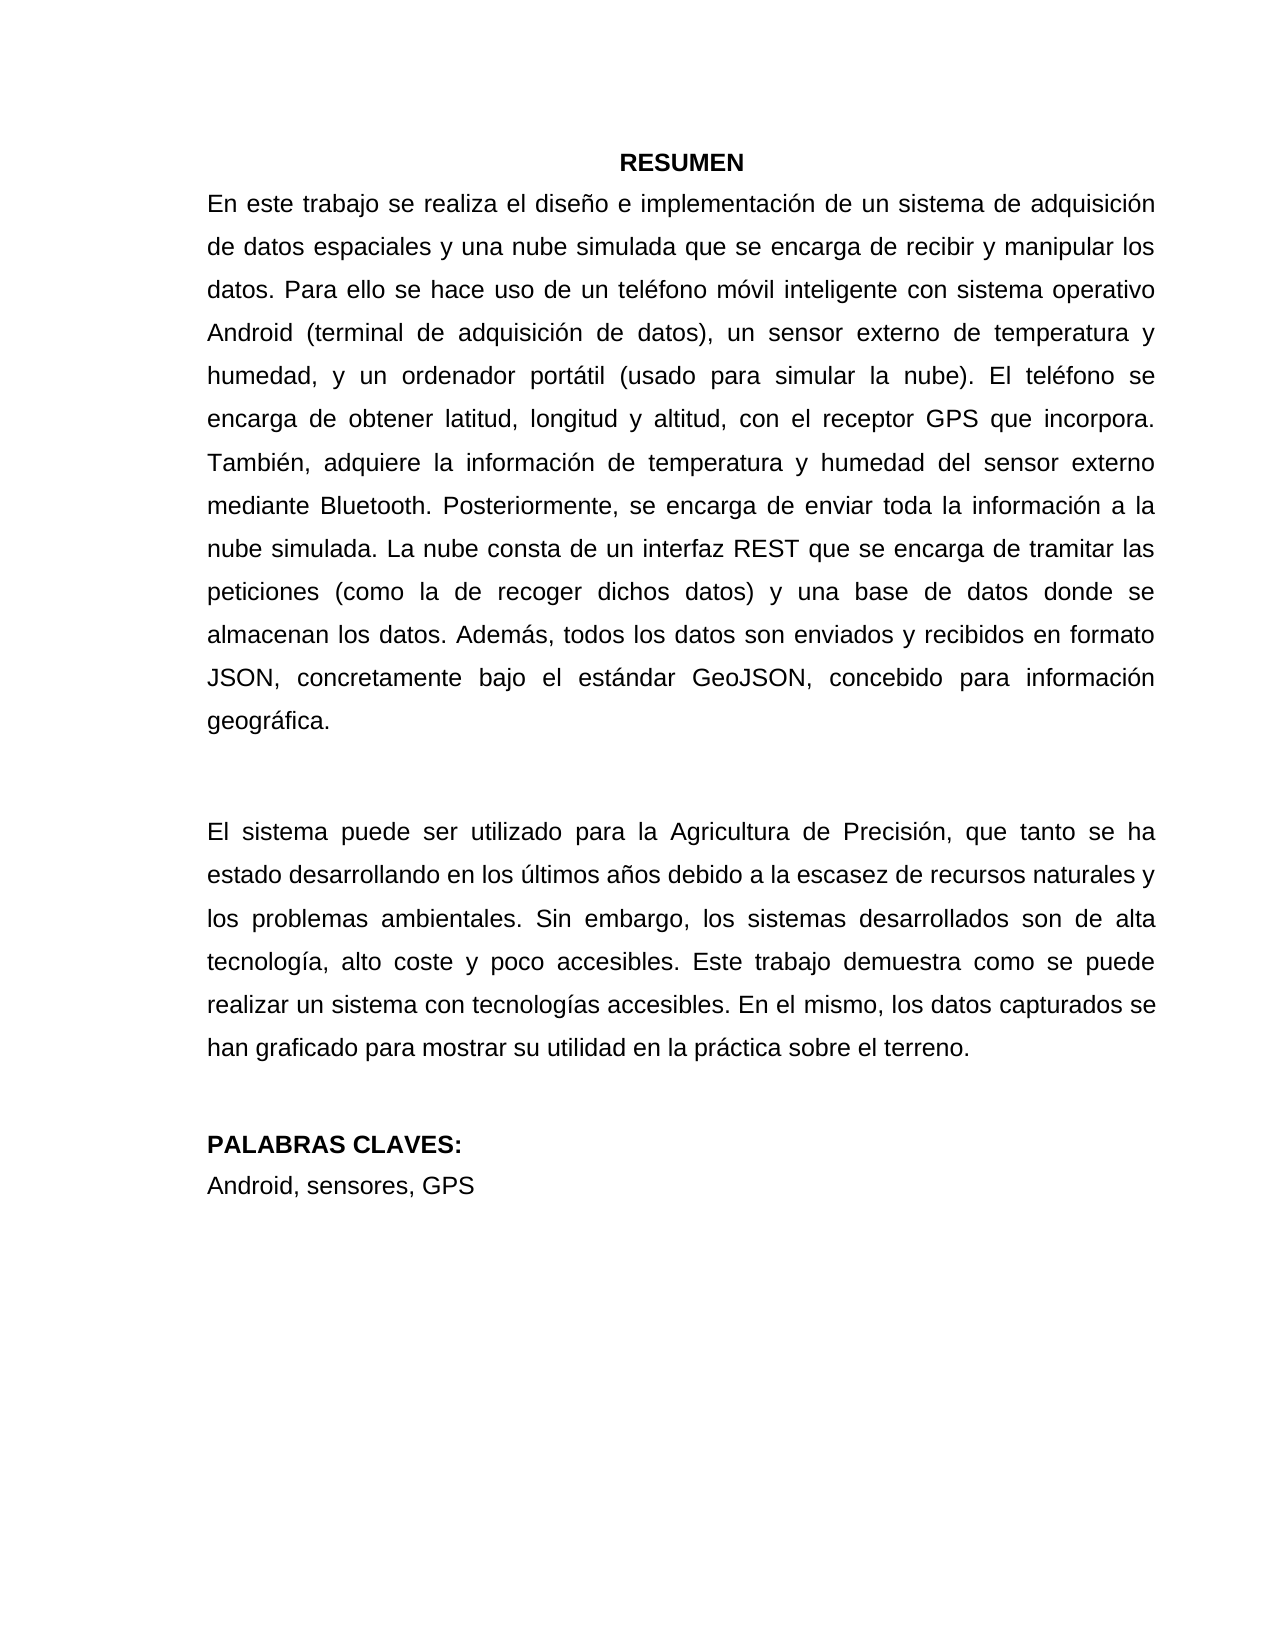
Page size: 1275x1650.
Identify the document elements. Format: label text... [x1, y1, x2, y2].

text Android, sensores, GPS [207, 1171, 1157, 1200]
text El sistema puede ser utilizado para la Agricultura de Precisión, que tanto se ha estado desarrollando en los últimos años debido a la escasez de recursos naturales y los problemas ambientales. Sin embargo, los sistemas desarrollados son de alta tecnología, alto coste y poco accesibles. Este trabajo demuestra como se puede realizar un sistema con tecnologías accesibles. En el mismo, los datos capturados se han graficado para mostrar su utilidad en la práctica sobre el terreno. [207, 817, 1157, 1062]
subtitle RESUMEN [207, 148, 1157, 176]
text PALABRAS CLAVES: [207, 1130, 1157, 1159]
text En este trabajo se realiza el diseño e implementación de un sistema de adquisición de datos espaciales y una nube simulada que se encarga de recibir y manipular los datos. Para ello se hace uso de un teléfono móvil inteligente con sistema operativo Android (terminal de adquisición de datos), un sensor externo de temperatura y humedad, y un ordenador portátil (usado para simular la nube). El teléfono se encarga de obtener latitud, longitud y altitud, con el receptor GPS que incorpora. También, adquiere la información de temperatura y humedad del sensor externo mediante Bluetooth. Posteriormente, se encarga de enviar toda la información a la nube simulada. La nube consta de un interfaz REST que se encarga de tramitar las peticiones (como la de recoger dichos datos) y una base de datos donde se almacenan los datos. Además, todos los datos son enviados y recibidos en formato JSON, concretamente bajo el estándar GeoJSON, concebido para información geográfica. [207, 189, 1157, 735]
